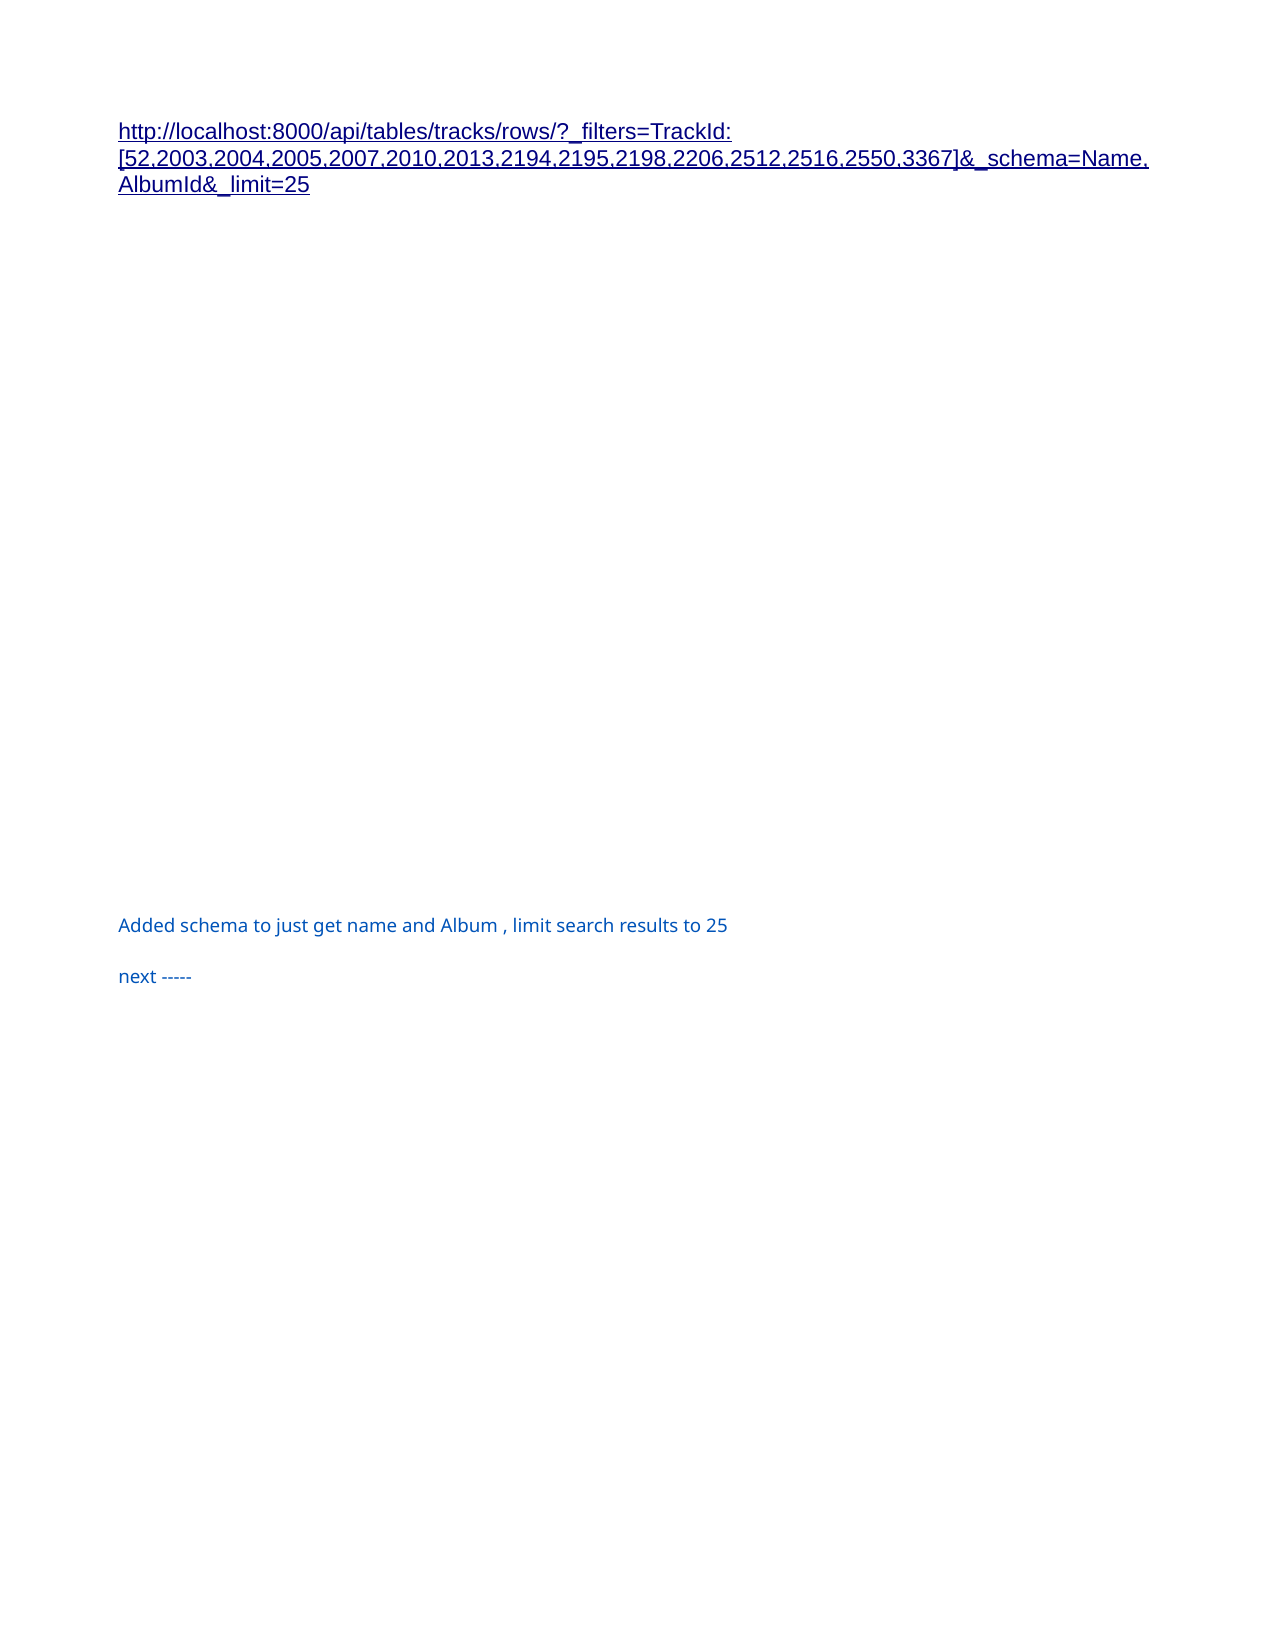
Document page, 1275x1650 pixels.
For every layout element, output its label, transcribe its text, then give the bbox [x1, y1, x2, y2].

text http://localhost:8000/api/tables/tracks/rows/?_filters=TrackId:[52,2003,2004,2005,2007,2010,2013,2194,2195,2198,2206,2512,2516,2550,3367]&_schema=Name,AlbumId&_limit=25 [118, 118, 1157, 223]
text Added schema to just get name and Album , limit search results to 25 next ----- [118, 862, 1157, 1016]
